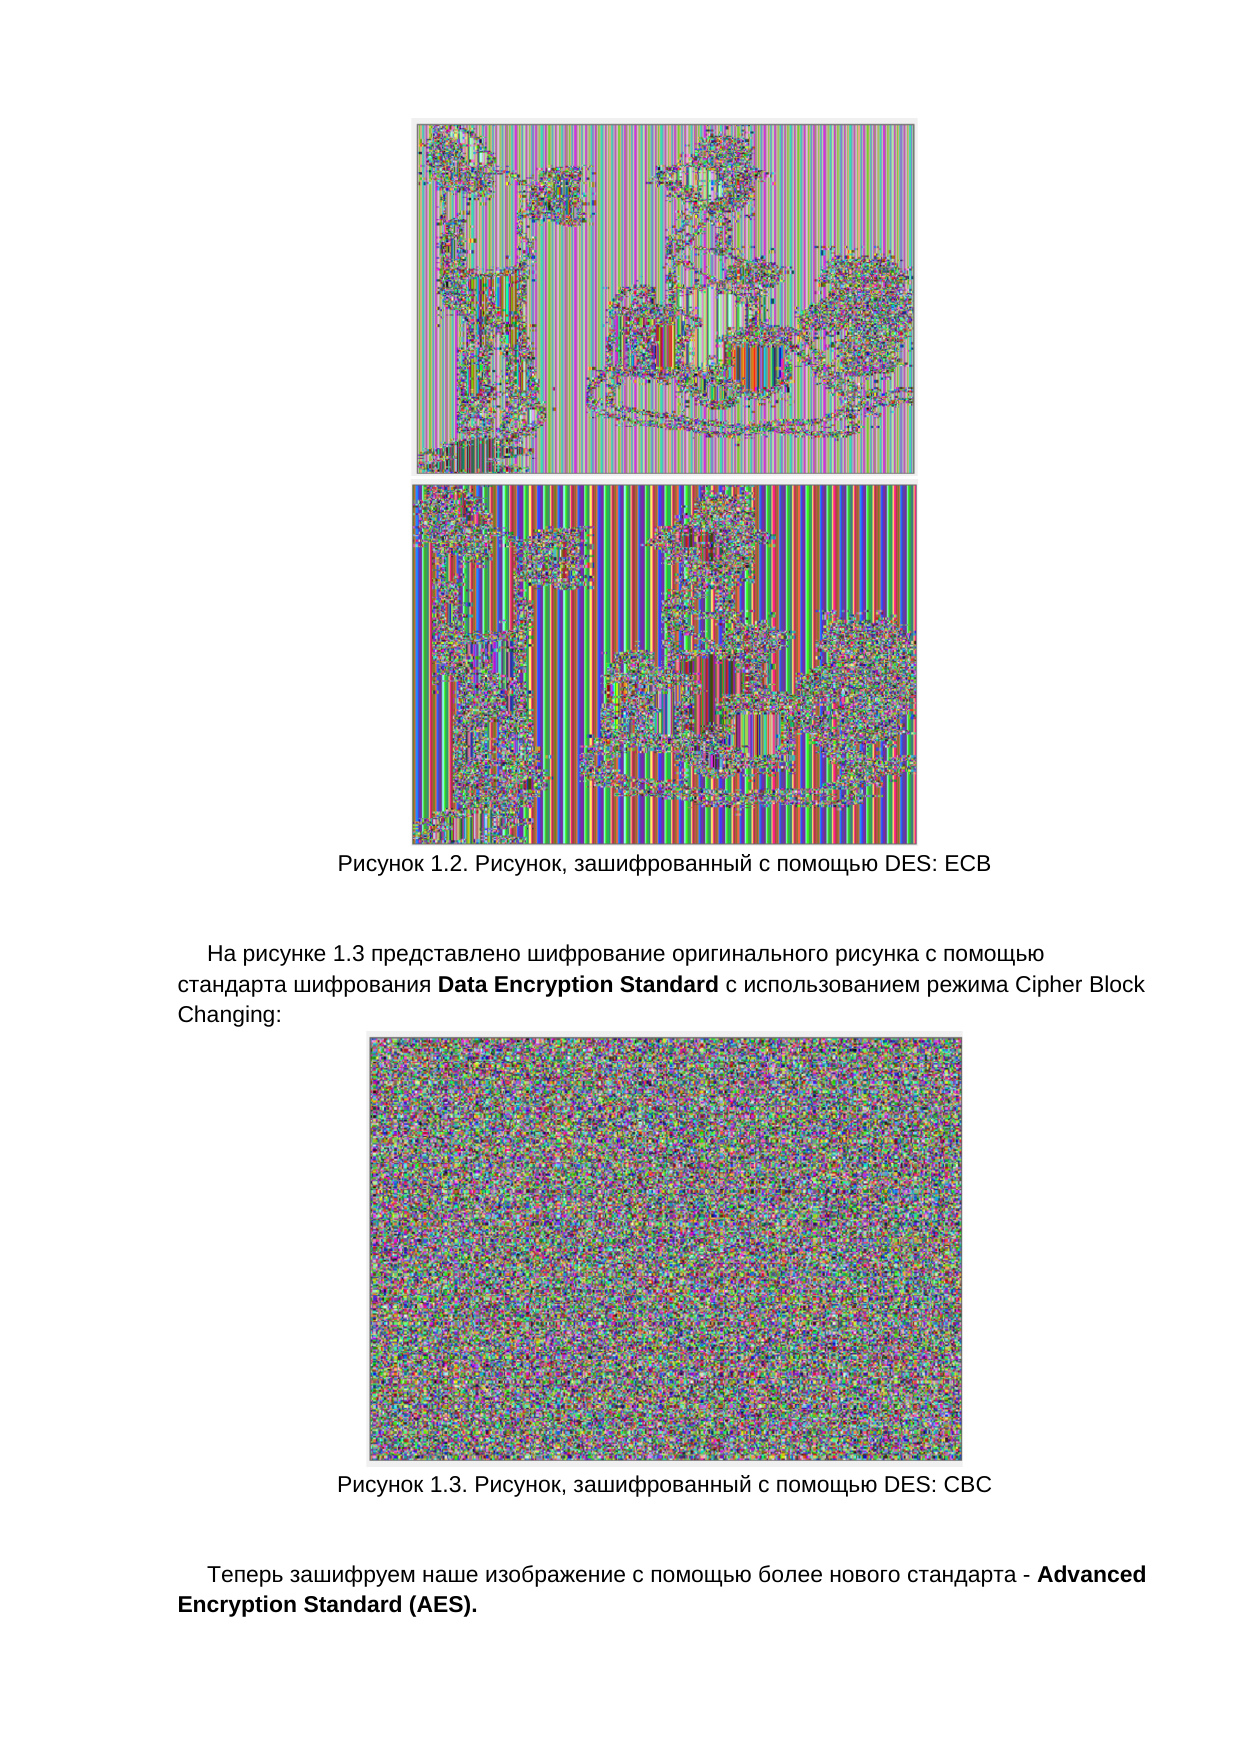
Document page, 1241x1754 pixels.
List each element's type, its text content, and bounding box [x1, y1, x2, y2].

picture [366, 1031, 963, 1467]
text На рисунке 1.3 представлено шифрование оригинального рисунка с помощью стандарта шифрования Data Encryption Standard с использованием режима Cipher Block Changing: [177, 940, 1152, 1027]
text Рисунок 1.3. Рисунок, зашифрованный с помощью DES: CBC [177, 1471, 1152, 1497]
picture [410, 479, 919, 846]
picture [411, 118, 918, 476]
text Рисунок 1.2. Рисунок, зашифрованный с помощью DES: ECB [177, 850, 1152, 876]
text Теперь зашифруем наше изображение с помощью более нового стандарта - Advanced Encryption Standard (AES). [177, 1561, 1152, 1618]
